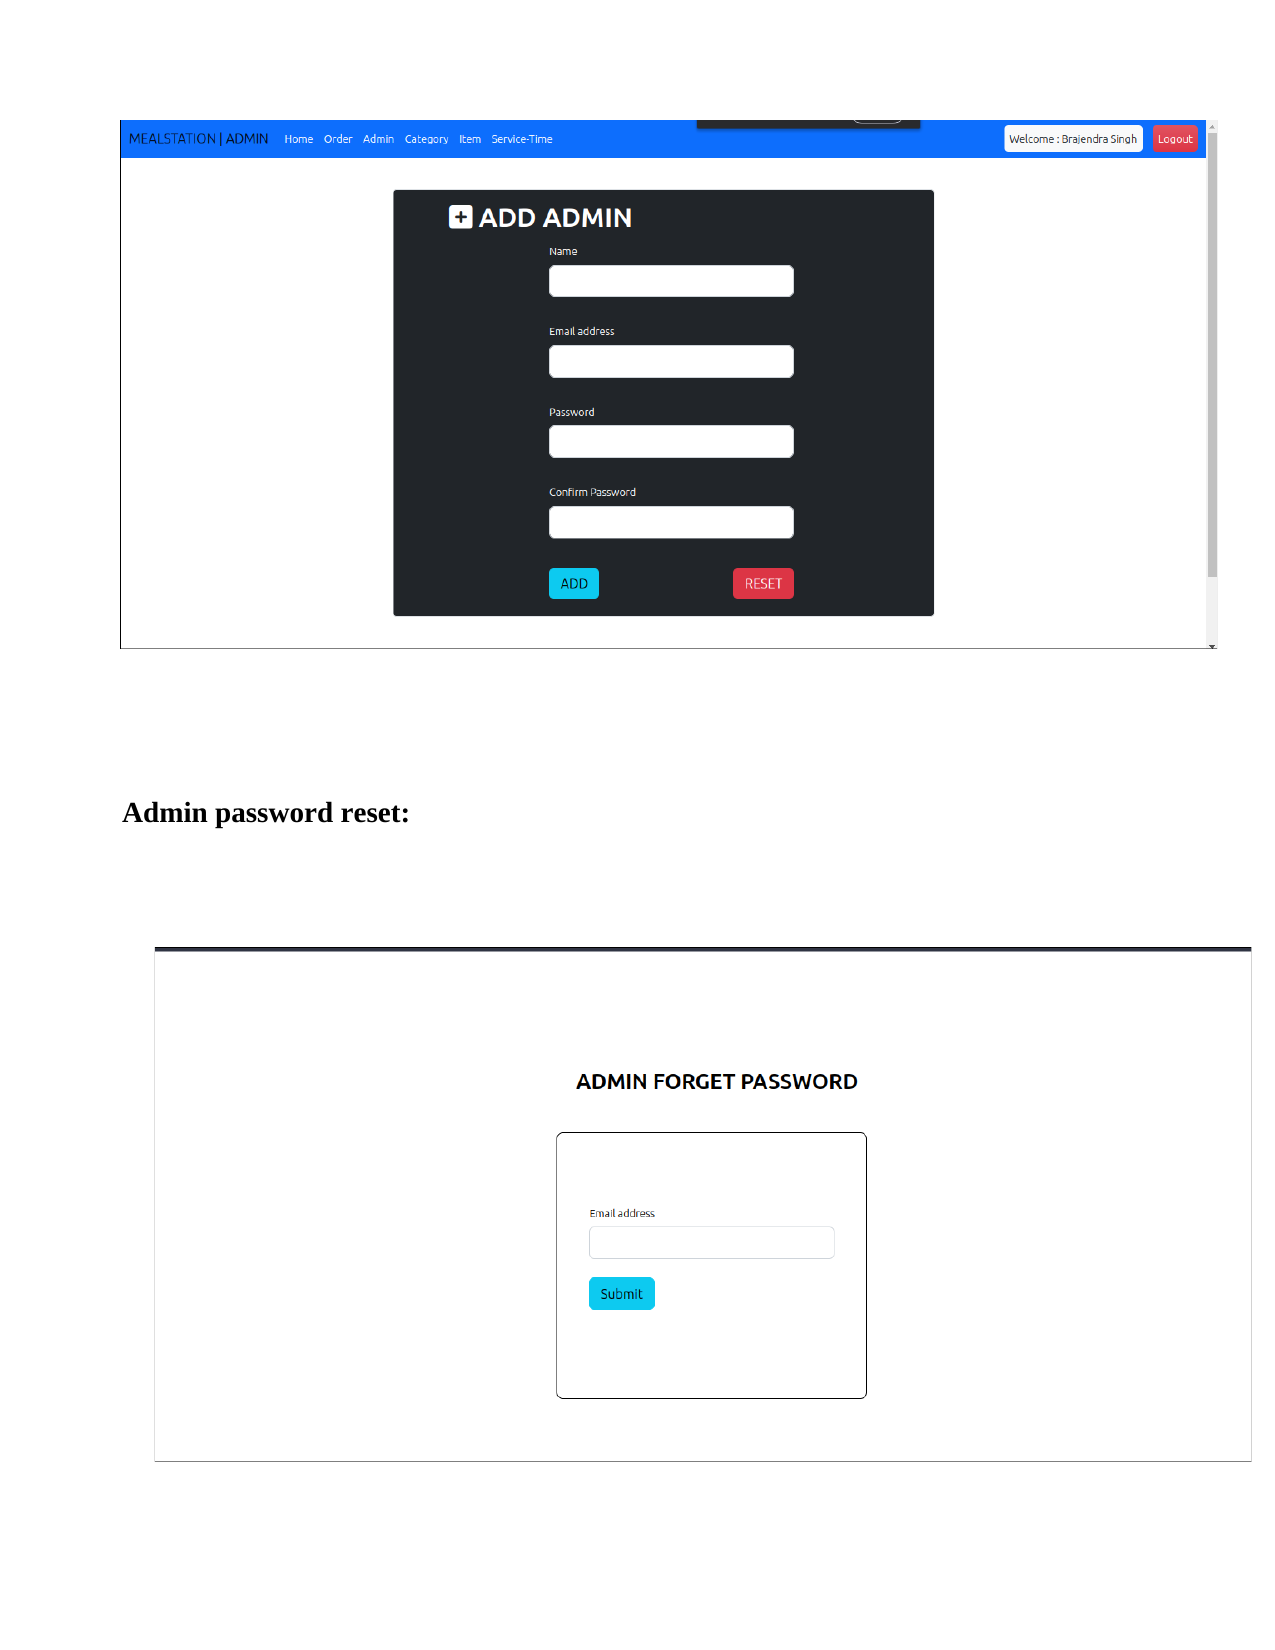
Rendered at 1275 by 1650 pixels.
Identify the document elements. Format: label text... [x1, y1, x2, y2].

picture [120, 120, 1218, 649]
picture [154, 947, 1252, 1462]
text Admin password reset: [122, 795, 1219, 829]
